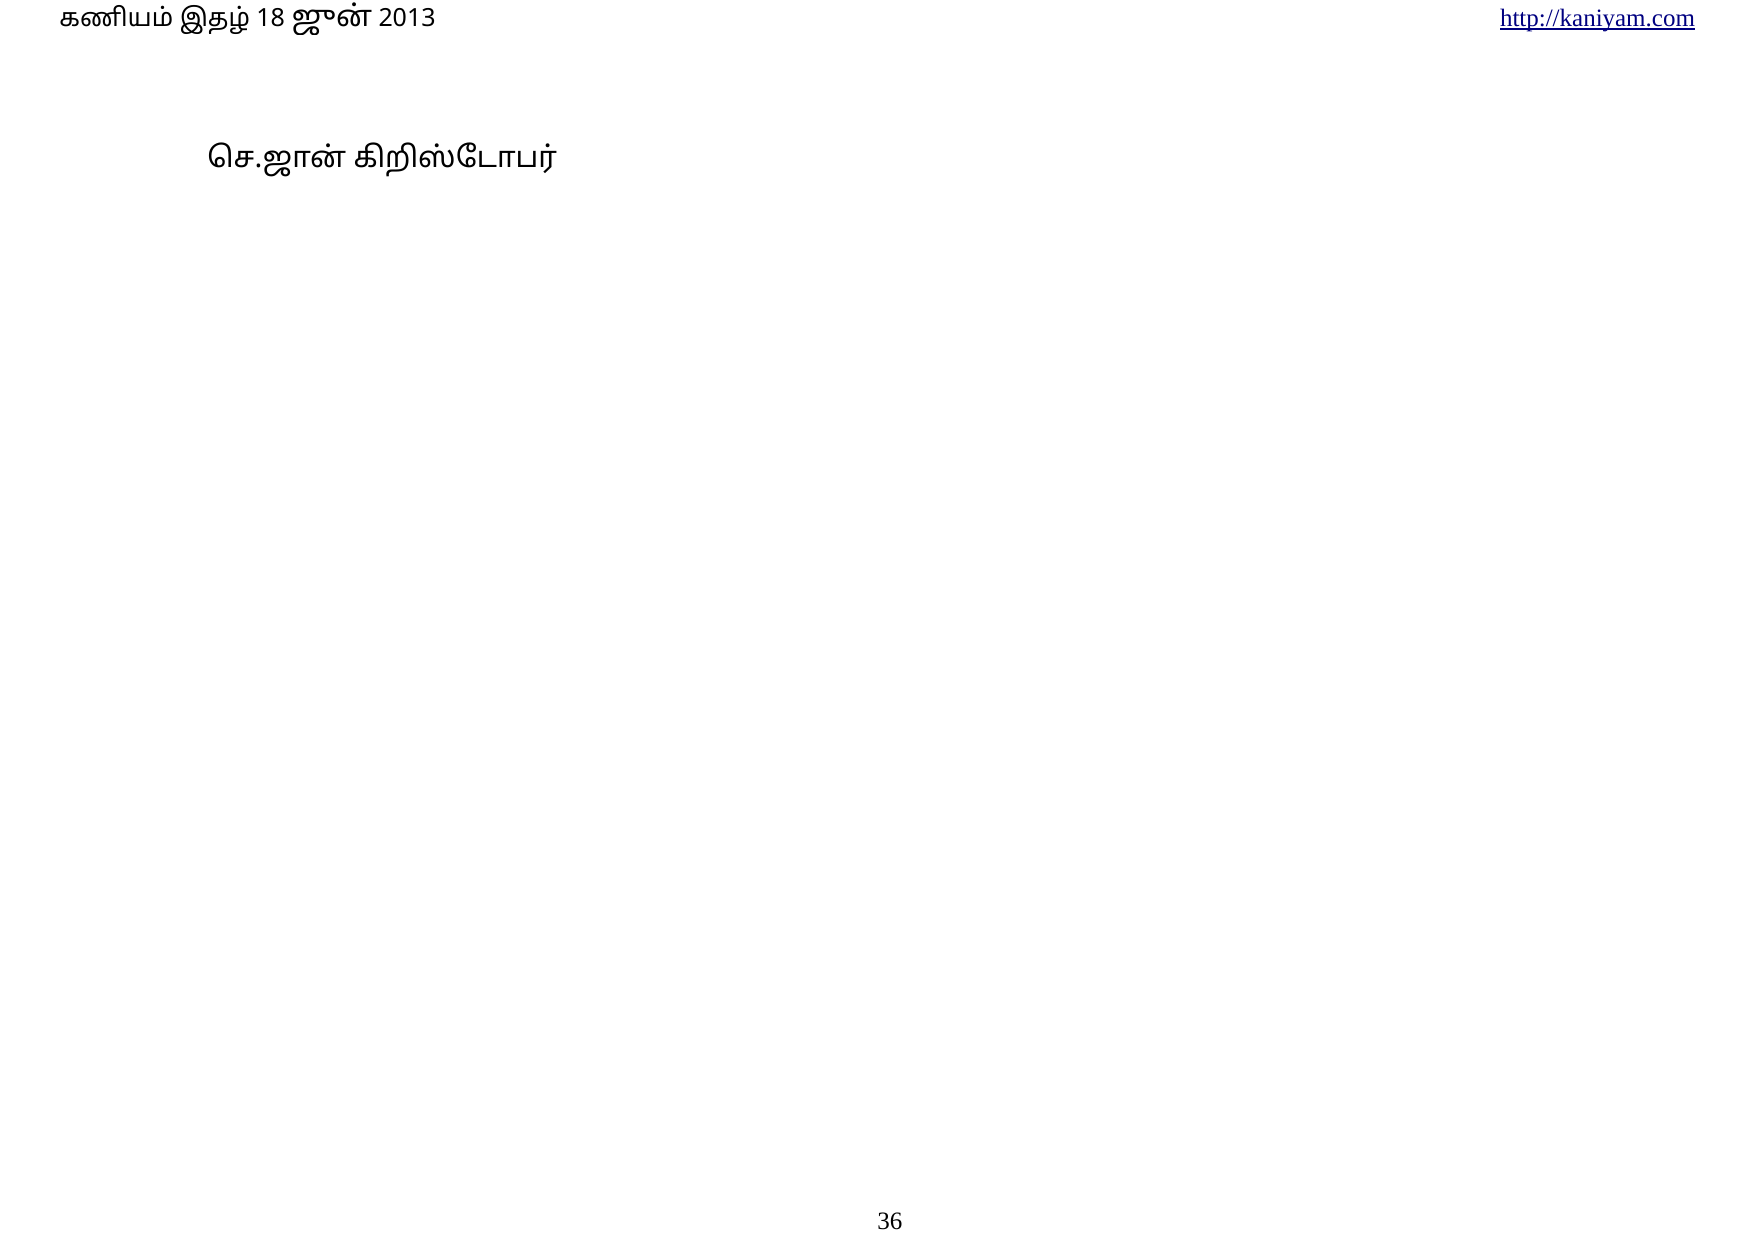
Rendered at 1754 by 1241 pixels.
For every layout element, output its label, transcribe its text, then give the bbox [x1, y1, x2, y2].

text செ.ஜான் கிறிஸ்டோபர் [207, 136, 1695, 179]
